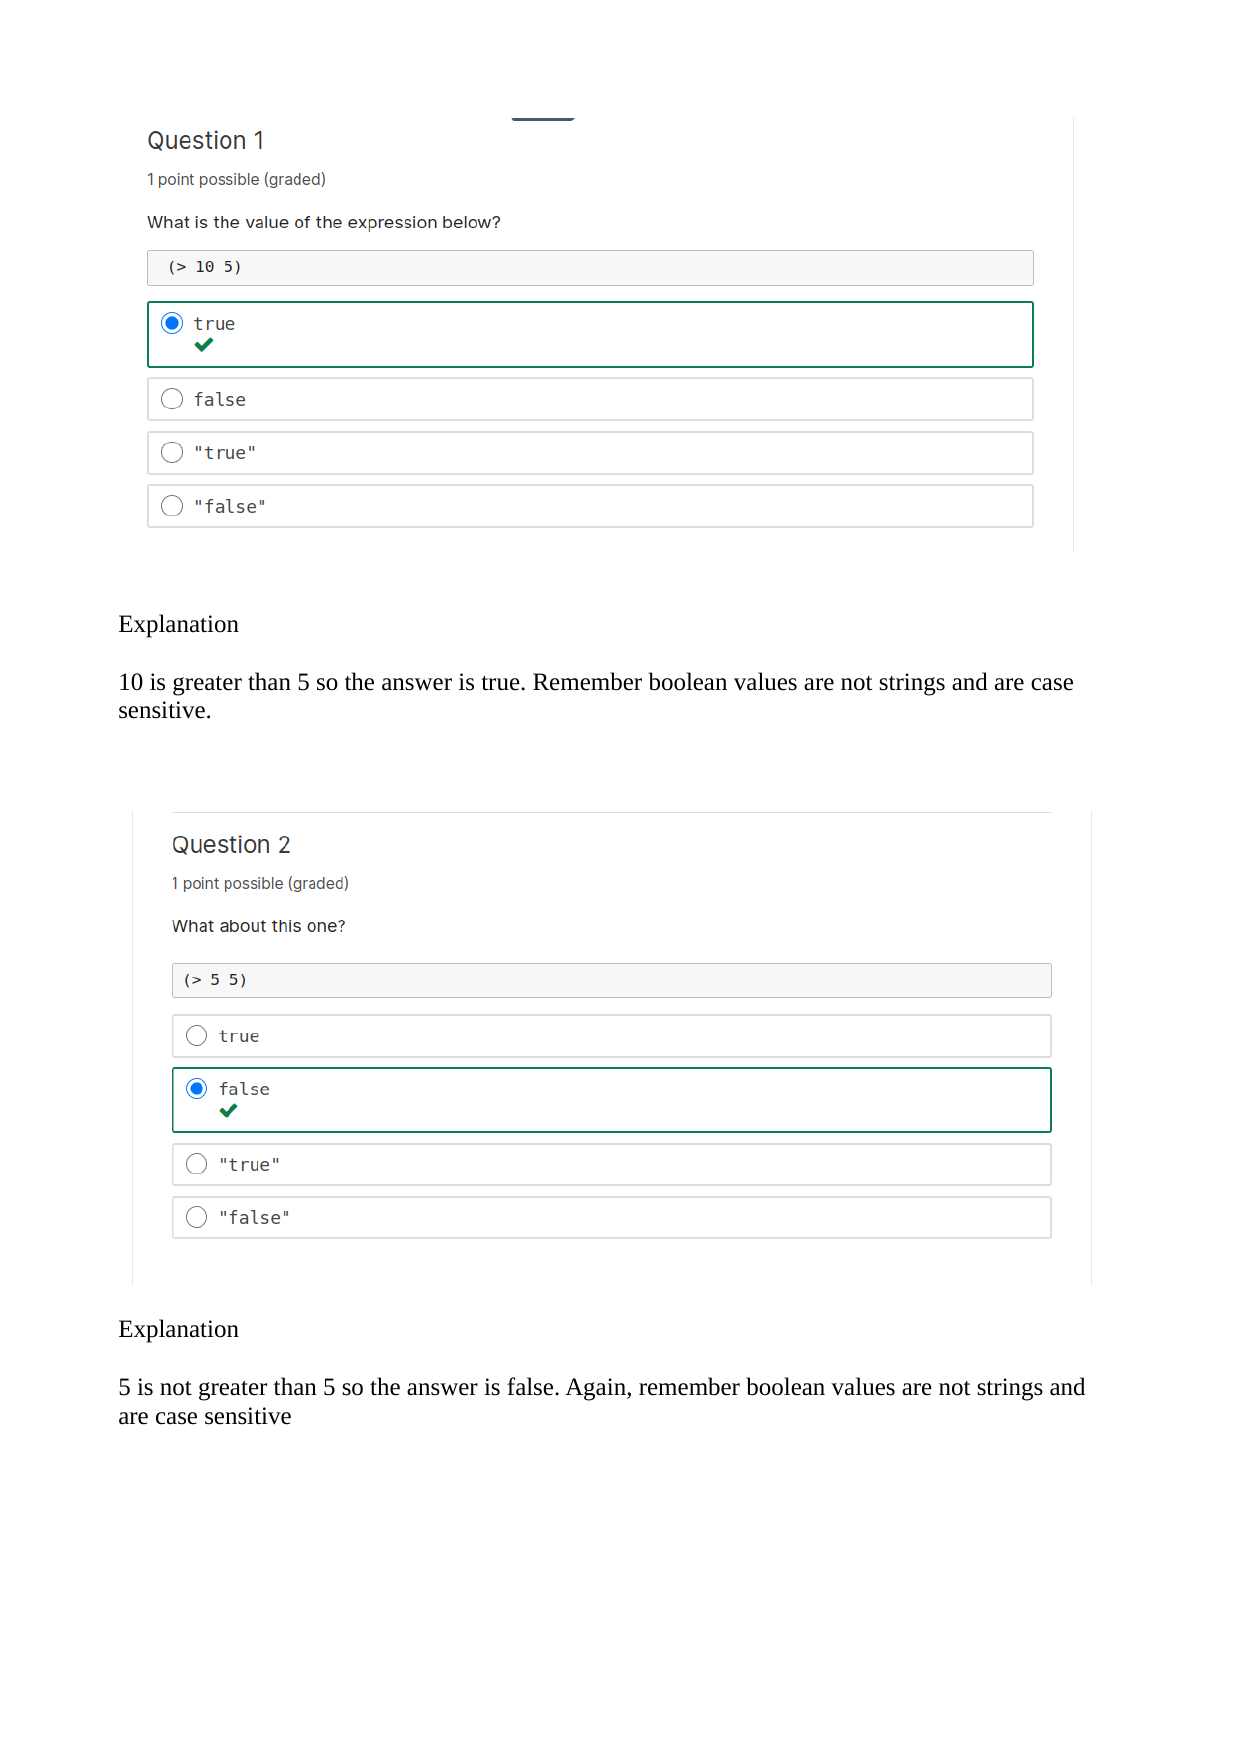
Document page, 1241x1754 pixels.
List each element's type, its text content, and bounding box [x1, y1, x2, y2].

text 10 is greater than 5 so the answer is true. Remember boolean values are not strings and are case sensitive. [118, 667, 1122, 724]
text 5 is not greater than 5 so the answer is false. Again, remember boolean values are not strings and are case sensitive [118, 1372, 1122, 1429]
text Explanation [118, 609, 1122, 638]
picture [118, 810, 1123, 1286]
text Explanation [118, 1314, 1122, 1343]
picture [118, 118, 1123, 552]
